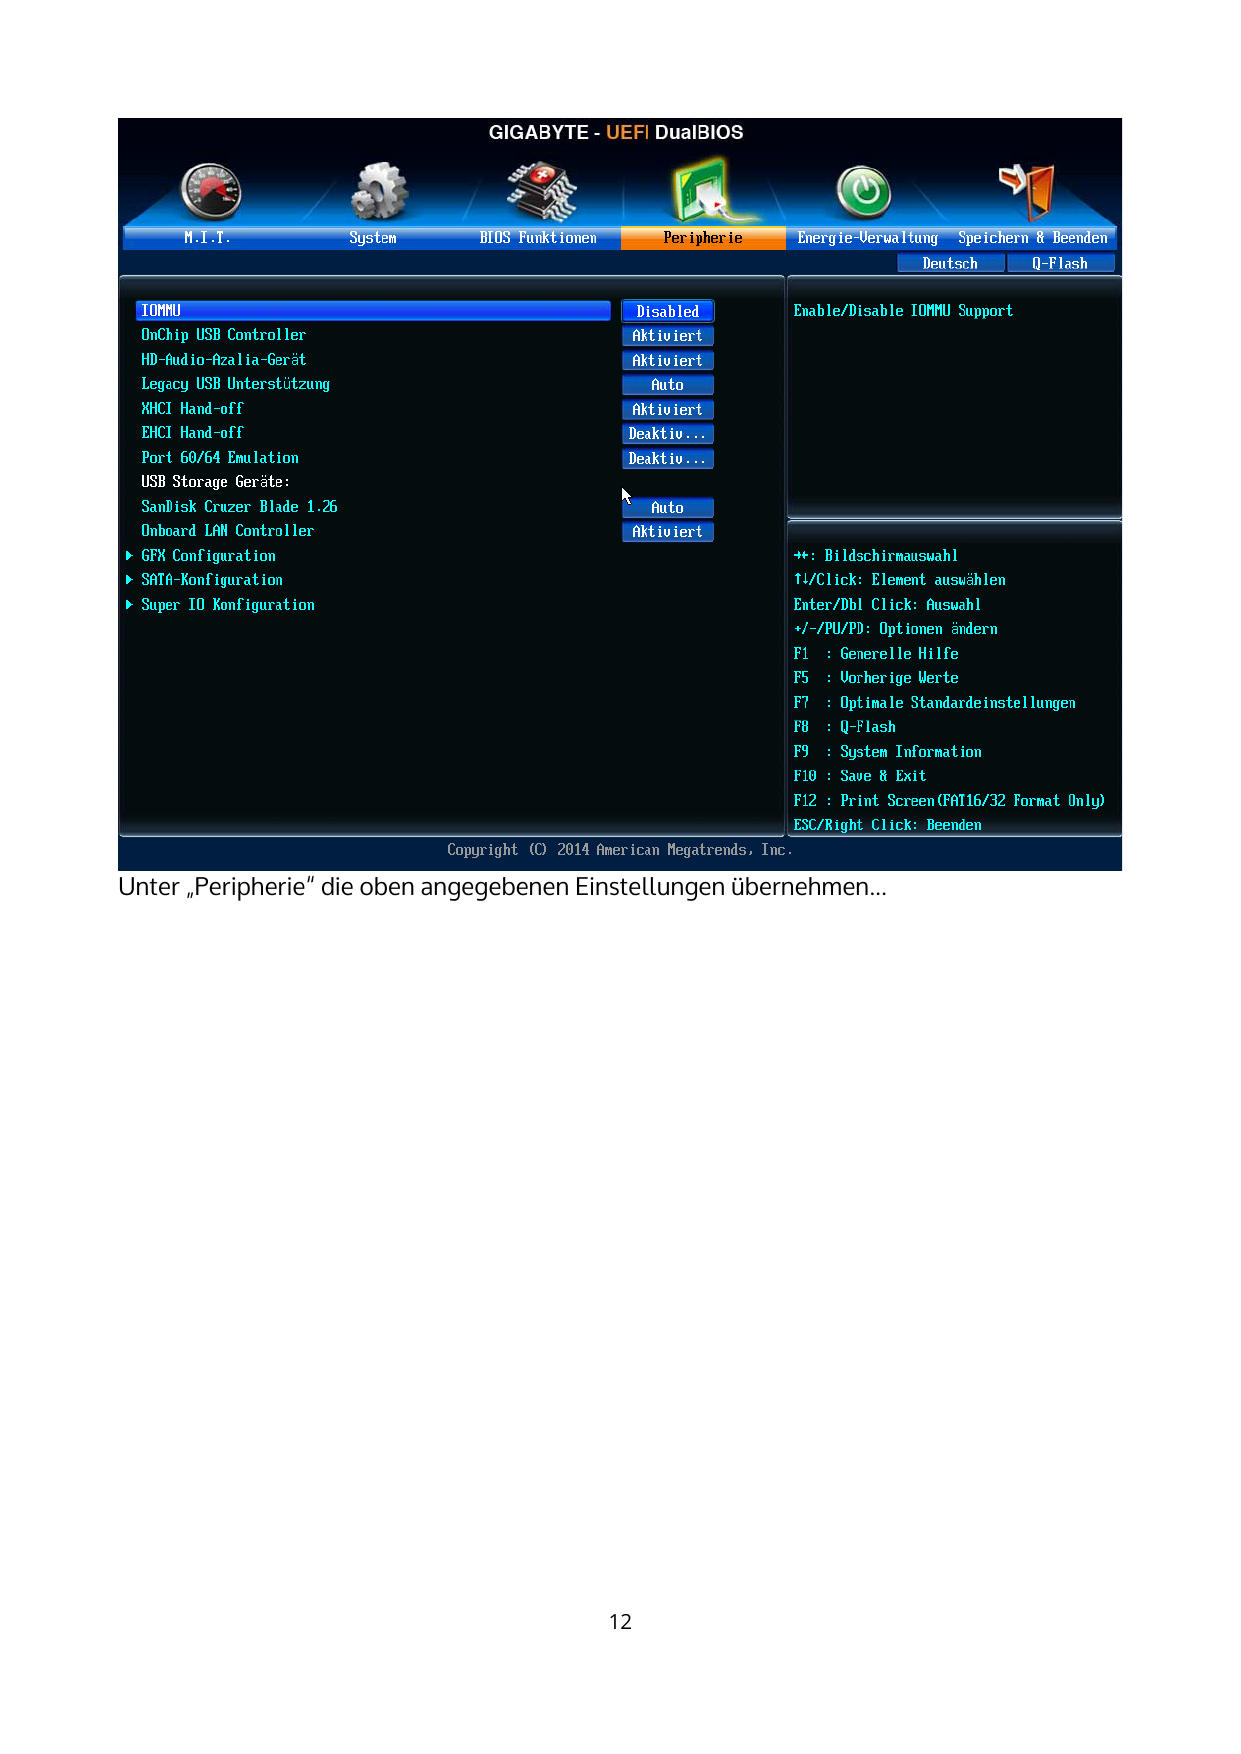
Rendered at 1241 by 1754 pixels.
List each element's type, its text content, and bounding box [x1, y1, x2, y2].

text Unter „Peripherie“ die oben angegebenen Einstellungen übernehmen... [118, 871, 1122, 903]
picture [118, 118, 1123, 871]
